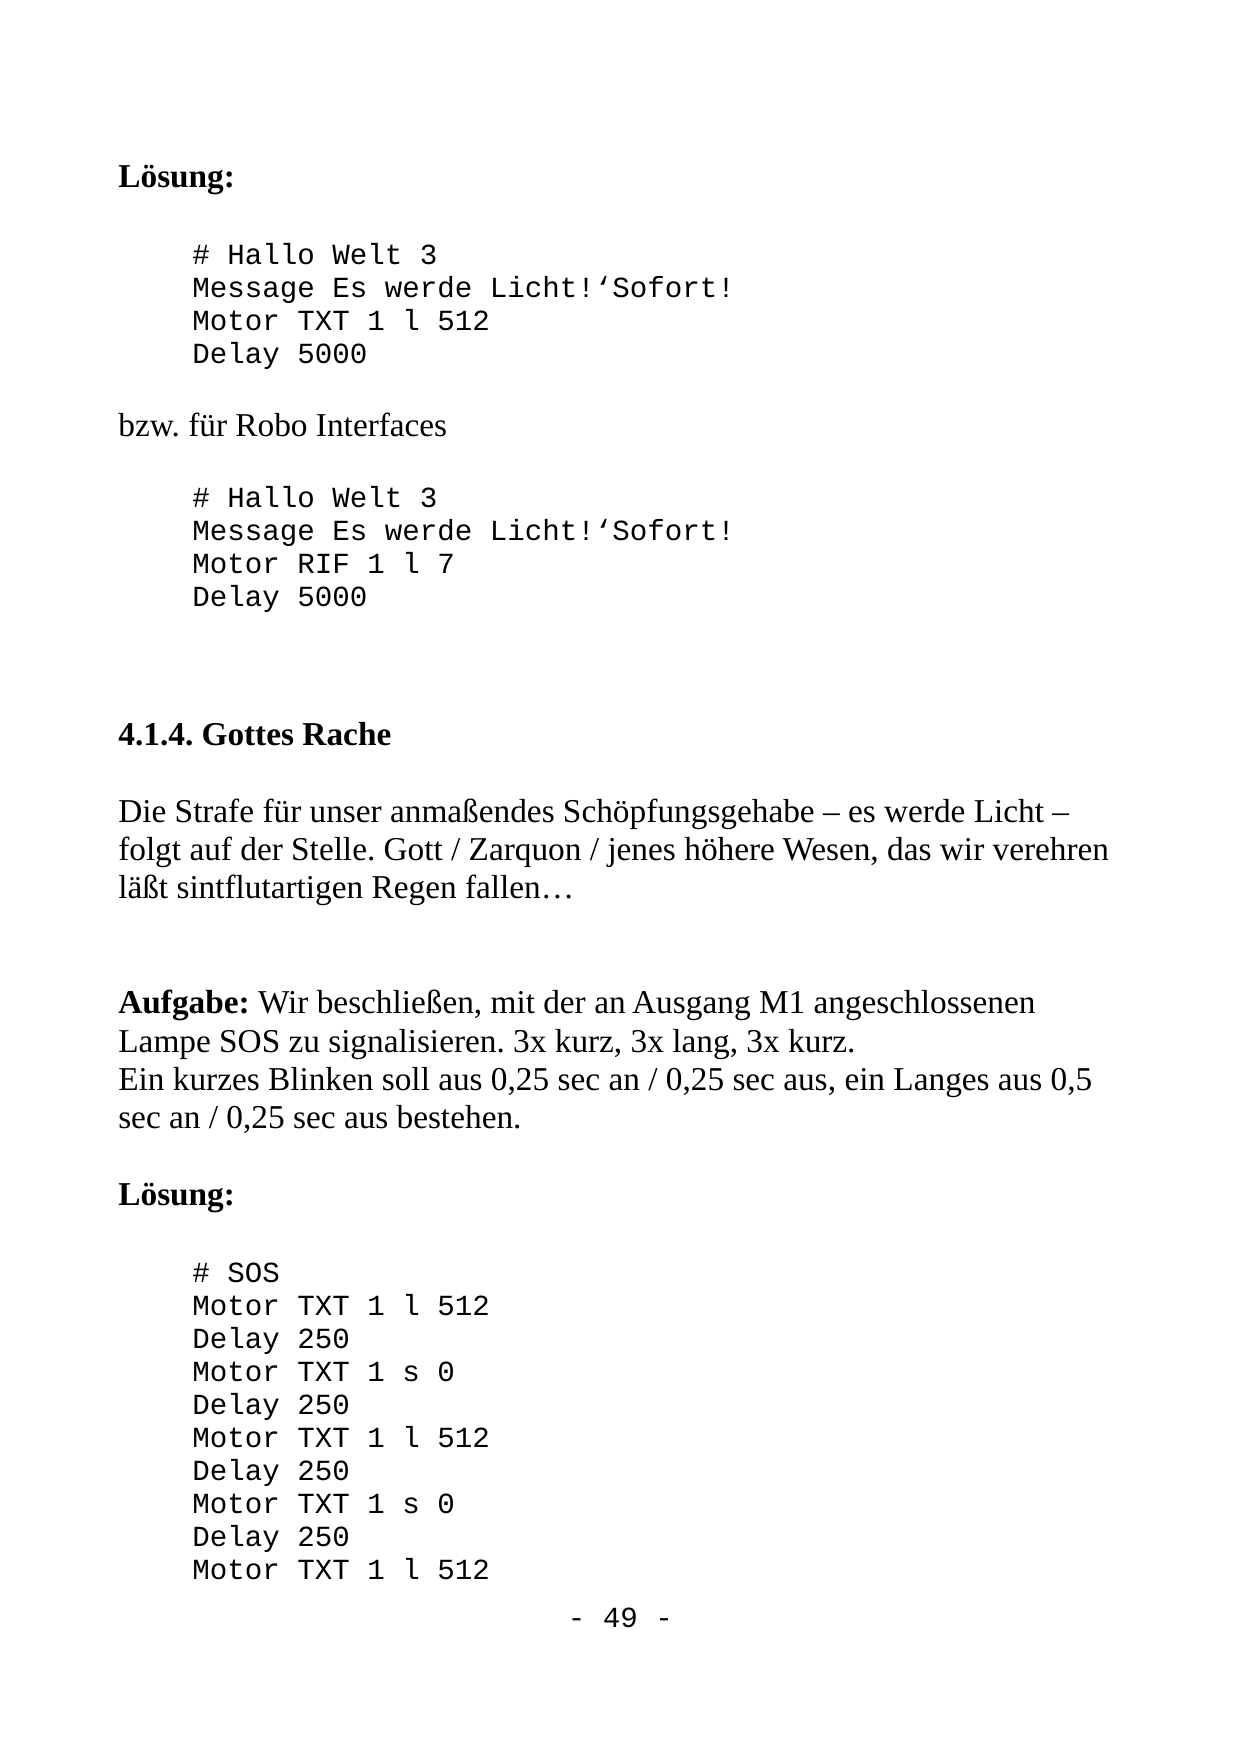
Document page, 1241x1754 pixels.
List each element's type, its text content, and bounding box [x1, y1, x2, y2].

text Motor TXT 1 l 512 [118, 1423, 1122, 1456]
text 4.1.4. Gottes Rache [118, 714, 1122, 753]
text Delay 250 [118, 1456, 1122, 1489]
text # Hallo Welt 3 [118, 476, 1122, 516]
text Delay 5000 [118, 339, 1122, 372]
text Motor TXT 1 s 0 [118, 1357, 1122, 1390]
text Lösung: [118, 156, 1122, 195]
text # SOS [118, 1251, 1122, 1291]
text Aufgabe: Wir beschließen, mit der an Ausgang M1 angeschlossenen Lampe SOS zu signalisieren. 3x kurz, 3x lang, 3x kurz. [118, 983, 1122, 1059]
text # Hallo Welt 3 [118, 233, 1122, 273]
text Die Strafe für unser anmaßendes Schöpfungsgehabe – es werde Licht – folgt auf der Stelle. Gott / Zarquon / jenes höhere Wesen, das wir verehren läßt sintflutartigen Regen fallen… [118, 791, 1122, 906]
text Motor RIF 1 l 7 [118, 549, 1122, 582]
text Message Es werde Licht!‘Sofort! [118, 516, 1122, 549]
text Lösung: [118, 1174, 1122, 1213]
text bzw. für Robo Interfaces [118, 405, 1122, 443]
text Motor TXT 1 l 512 [118, 306, 1122, 339]
text Motor TXT 1 l 512 [118, 1291, 1122, 1324]
text Delay 250 [118, 1390, 1122, 1423]
text Motor TXT 1 l 512 [118, 1555, 1122, 1588]
text Delay 250 [118, 1522, 1122, 1555]
text Delay 250 [118, 1324, 1122, 1357]
text Delay 5000 [118, 582, 1122, 615]
text Motor TXT 1 s 0 [118, 1489, 1122, 1522]
text Ein kurzes Blinken soll aus 0,25 sec an / 0,25 sec aus, ein Langes aus 0,5 sec an / 0,25 sec aus bestehen. [118, 1059, 1122, 1136]
text Message Es werde Licht!‘Sofort! [118, 273, 1122, 306]
